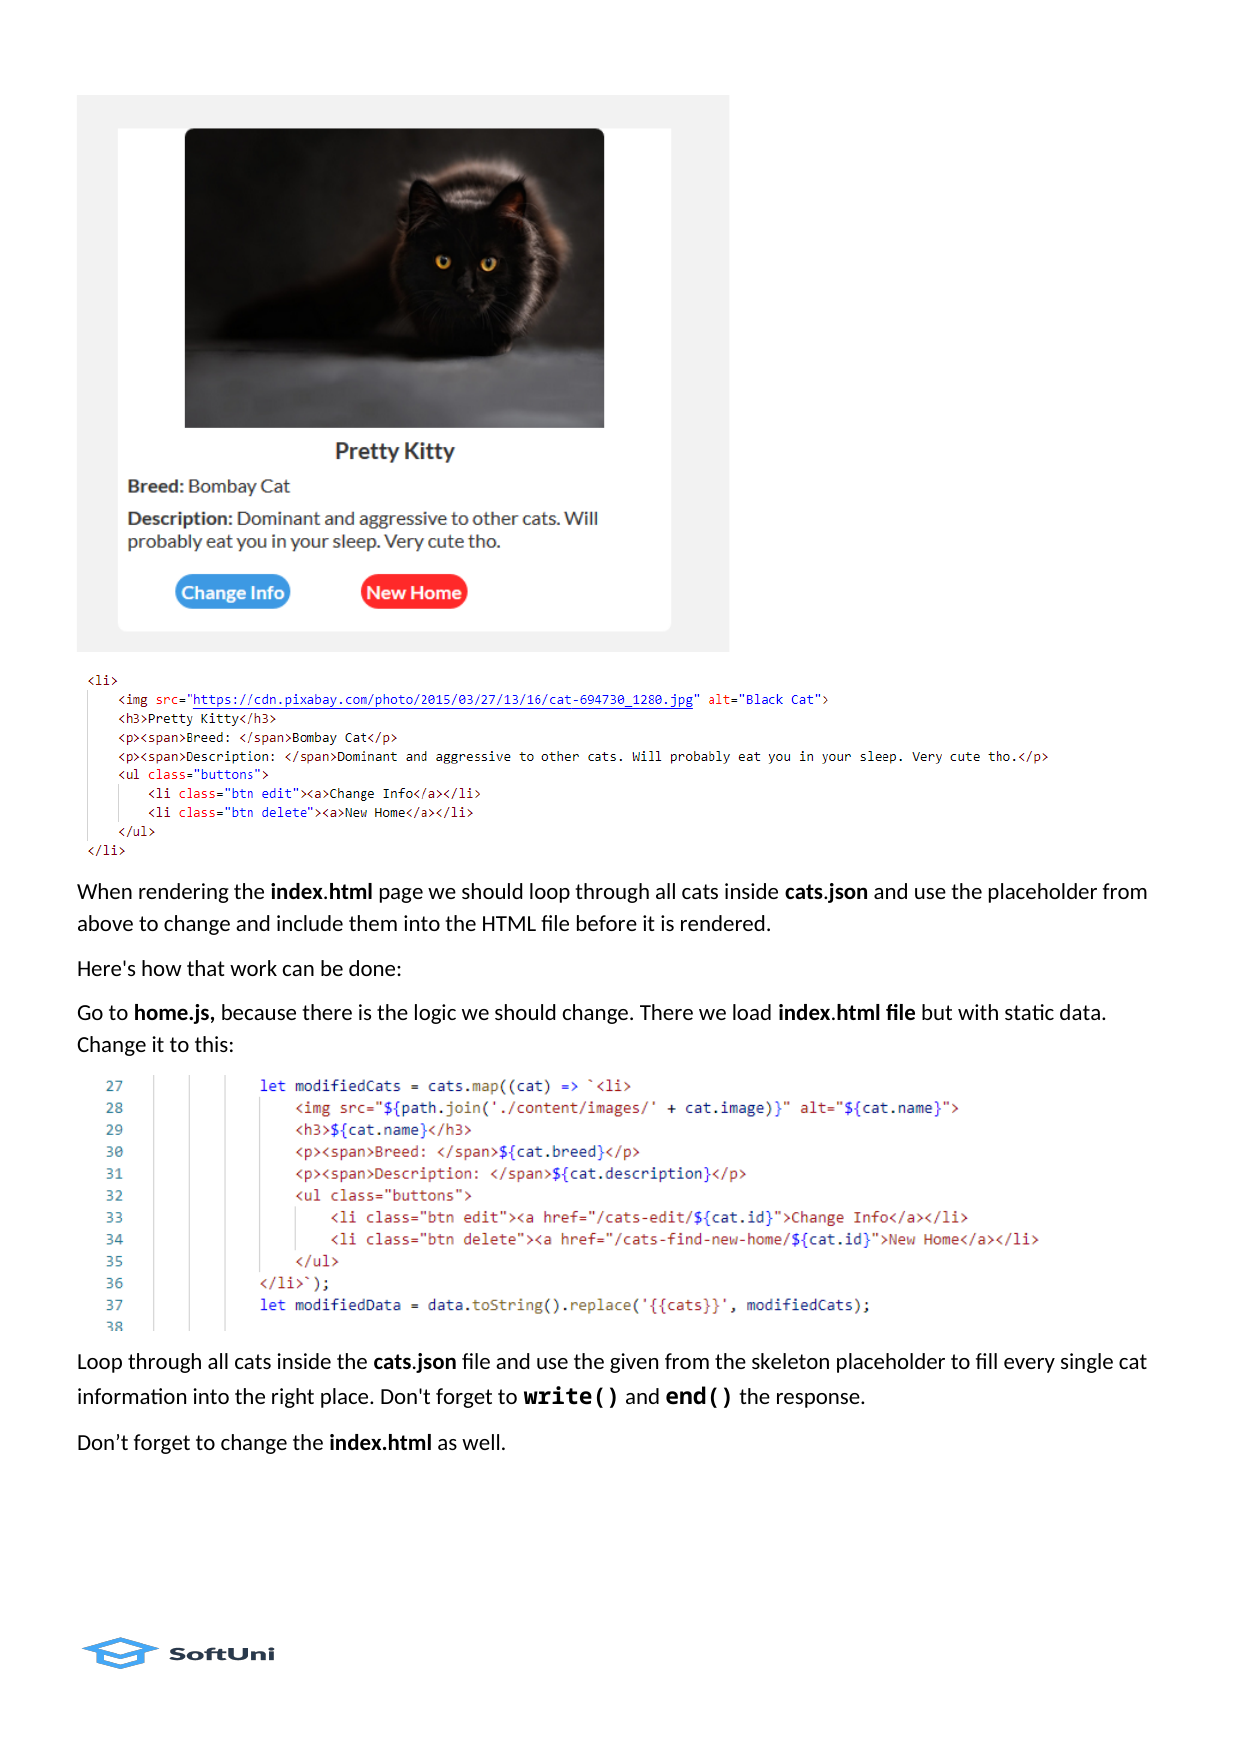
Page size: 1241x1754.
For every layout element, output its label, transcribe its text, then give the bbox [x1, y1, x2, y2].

text Don’t forget to change the index.html as well. [77, 1428, 1163, 1456]
text When rendering the index.html page we should loop through all cats inside cats.json and use the placeholder from above to change and include them into the HTML file before it is rendered. [77, 877, 1163, 937]
picture [76, 95, 730, 652]
text Loop through all cats inside the cats.json file and use the given from the skeleton placeholder to fill every single cat information into the right place. Don't forget to write() and end() the response. [77, 1347, 1163, 1411]
text Go to home.js, because there is the logic we should change. There we load index.html file but with static data. Change it to this: [77, 998, 1163, 1059]
picture [76, 667, 1057, 861]
picture [75, 1635, 281, 1672]
picture [76, 1075, 1057, 1331]
text Here's how that work can be done: [77, 954, 1163, 982]
